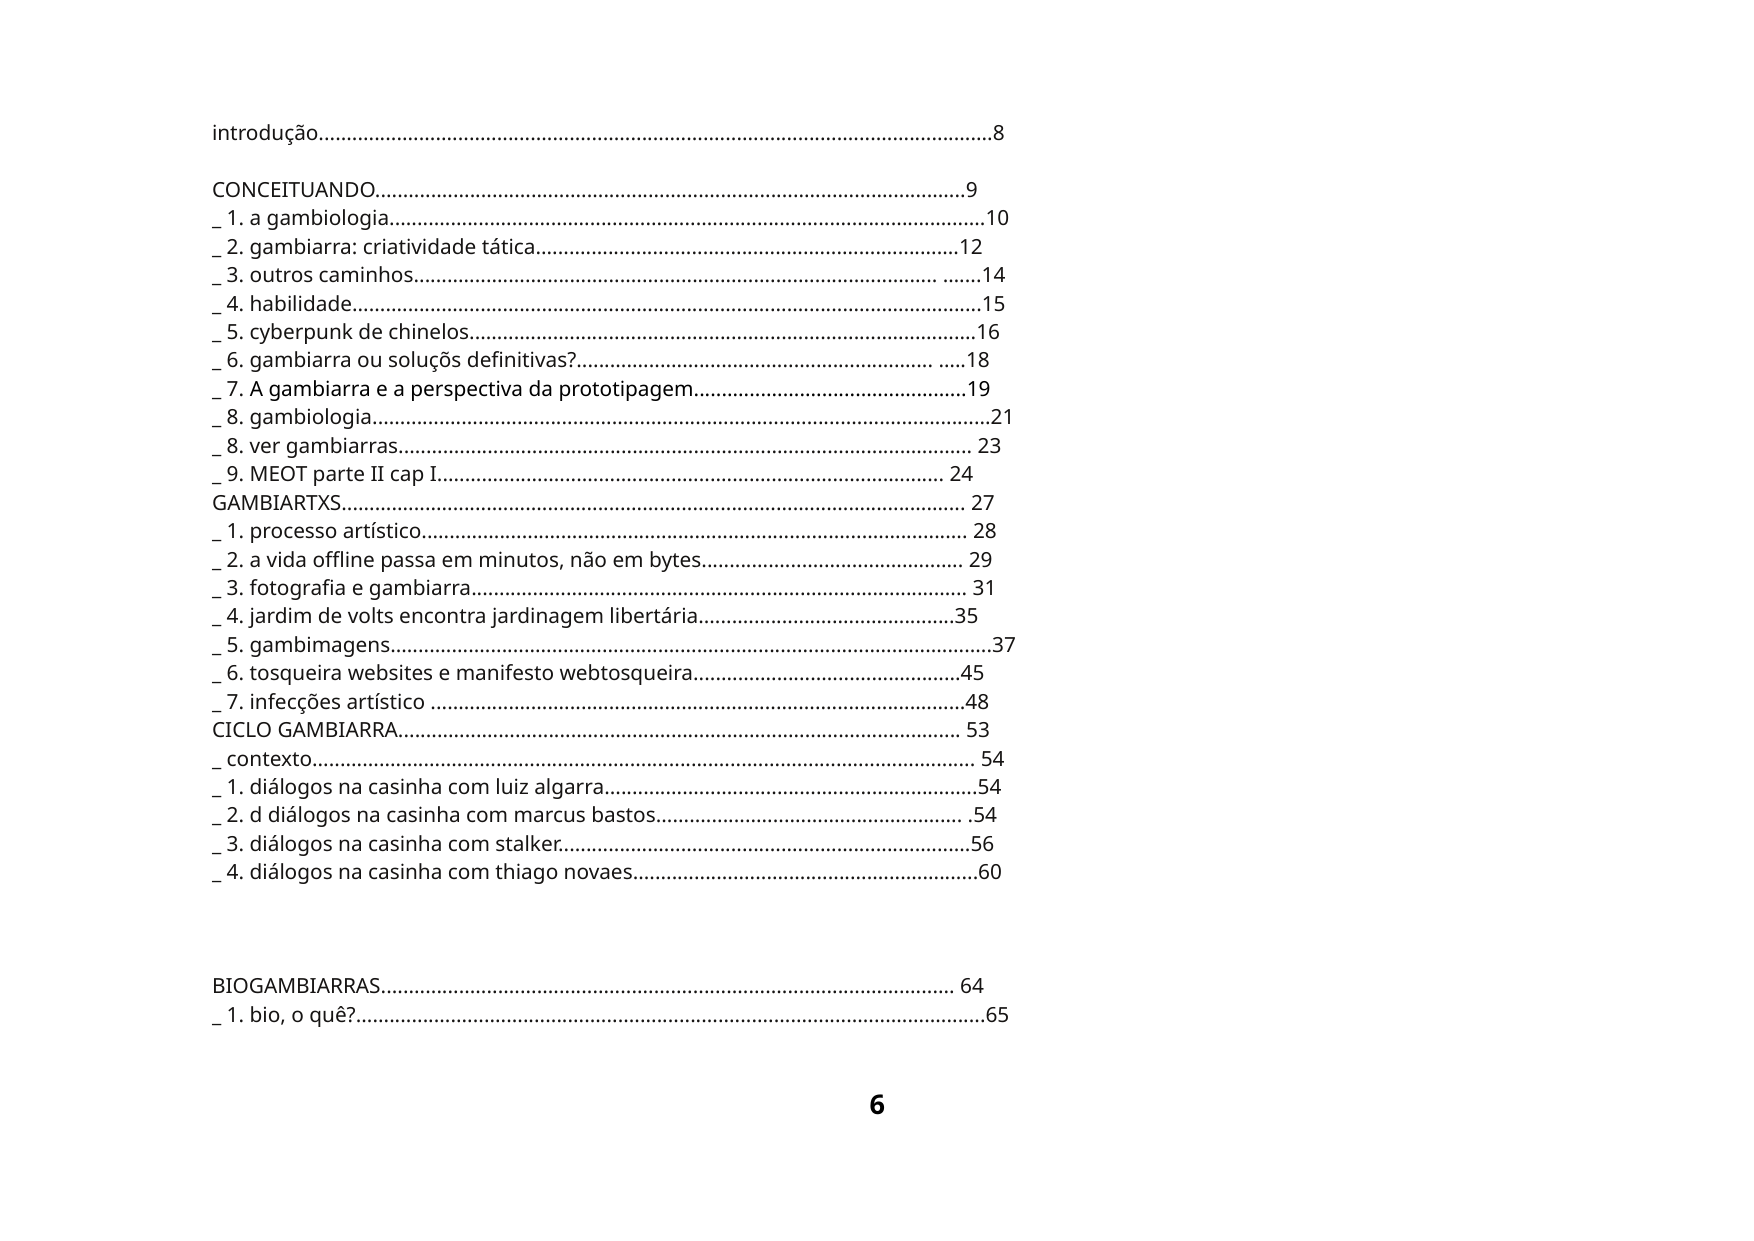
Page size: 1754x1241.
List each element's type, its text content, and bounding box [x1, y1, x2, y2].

text _ 6. tosqueira websites e manifesto webtosqueira................................................45 [212, 658, 1028, 687]
text _ 7. infecções artístico ................................................................................................48 [212, 687, 1028, 715]
text _ 5. gambimagens............................................................................................................37 [212, 630, 1028, 658]
text _ 4. jardim de volts encontra jardinagem libertária..............................................35 [212, 602, 1028, 630]
text introdução.........................................................................................................................8 [212, 118, 1028, 147]
text _ contexto....................................................................................................................... 54 [212, 744, 1028, 772]
text _ 8. gambiologia...............................................................................................................21 [212, 402, 1028, 431]
text _ 3. fotografia e gambiarra......................................................................................... 31 [212, 573, 1028, 602]
text _ 2. gambiarra: criatividade tática............................................................................12 [212, 232, 1028, 260]
text _ 6. gambiarra ou soluçõs definitivas?................................................................ …..18 [212, 346, 1028, 374]
text _ 4. habilidade.................................................................................................................15 [212, 289, 1028, 317]
text GAMBIARTXS................................................................................................................ 27 [212, 488, 1028, 516]
text _ 1. bio, o quê?.................................................................................................................65 [212, 1000, 1028, 1028]
text _ 2. d diálogos na casinha com marcus bastos....................................................... .54 [212, 801, 1028, 829]
text _ 5. cyberpunk de chinelos...........................................................................................16 [212, 317, 1028, 346]
text _ 3. diálogos na casinha com stalker..........................................................................56 [212, 829, 1028, 857]
text _ 8. ver gambiarras....................................................................................................... 23 [212, 431, 1028, 459]
text _ 1. processo artístico.................................................................................................. 28 [212, 516, 1028, 545]
text BIOGAMBIARRAS....................................................................................................... 64 [212, 971, 1028, 1000]
text _ 1. a gambiologia...........................................................................................................10 [212, 203, 1028, 232]
text _ 3. outros caminhos.............................................................................................. …....14 [212, 260, 1028, 289]
text _ 9. MEOT parte II cap I........................................................................................... 24 [212, 459, 1028, 488]
text CICLO GAMBIARRA..................................................................................................... 53 [212, 715, 1028, 744]
text _ 2. a vida offline passa em minutos, não em bytes............................................... 29 [212, 545, 1028, 573]
text _ 1. diálogos na casinha com luiz algarra...................................................................54 [212, 772, 1028, 801]
text _ 7. A gambiarra e a perspectiva da prototipagem.................................................19 [212, 374, 1028, 402]
text CONCEITUANDO..........................................................................................................9 [212, 175, 1028, 203]
text _ 4. diálogos na casinha com thiago novaes..............................................................60 [212, 857, 1028, 886]
